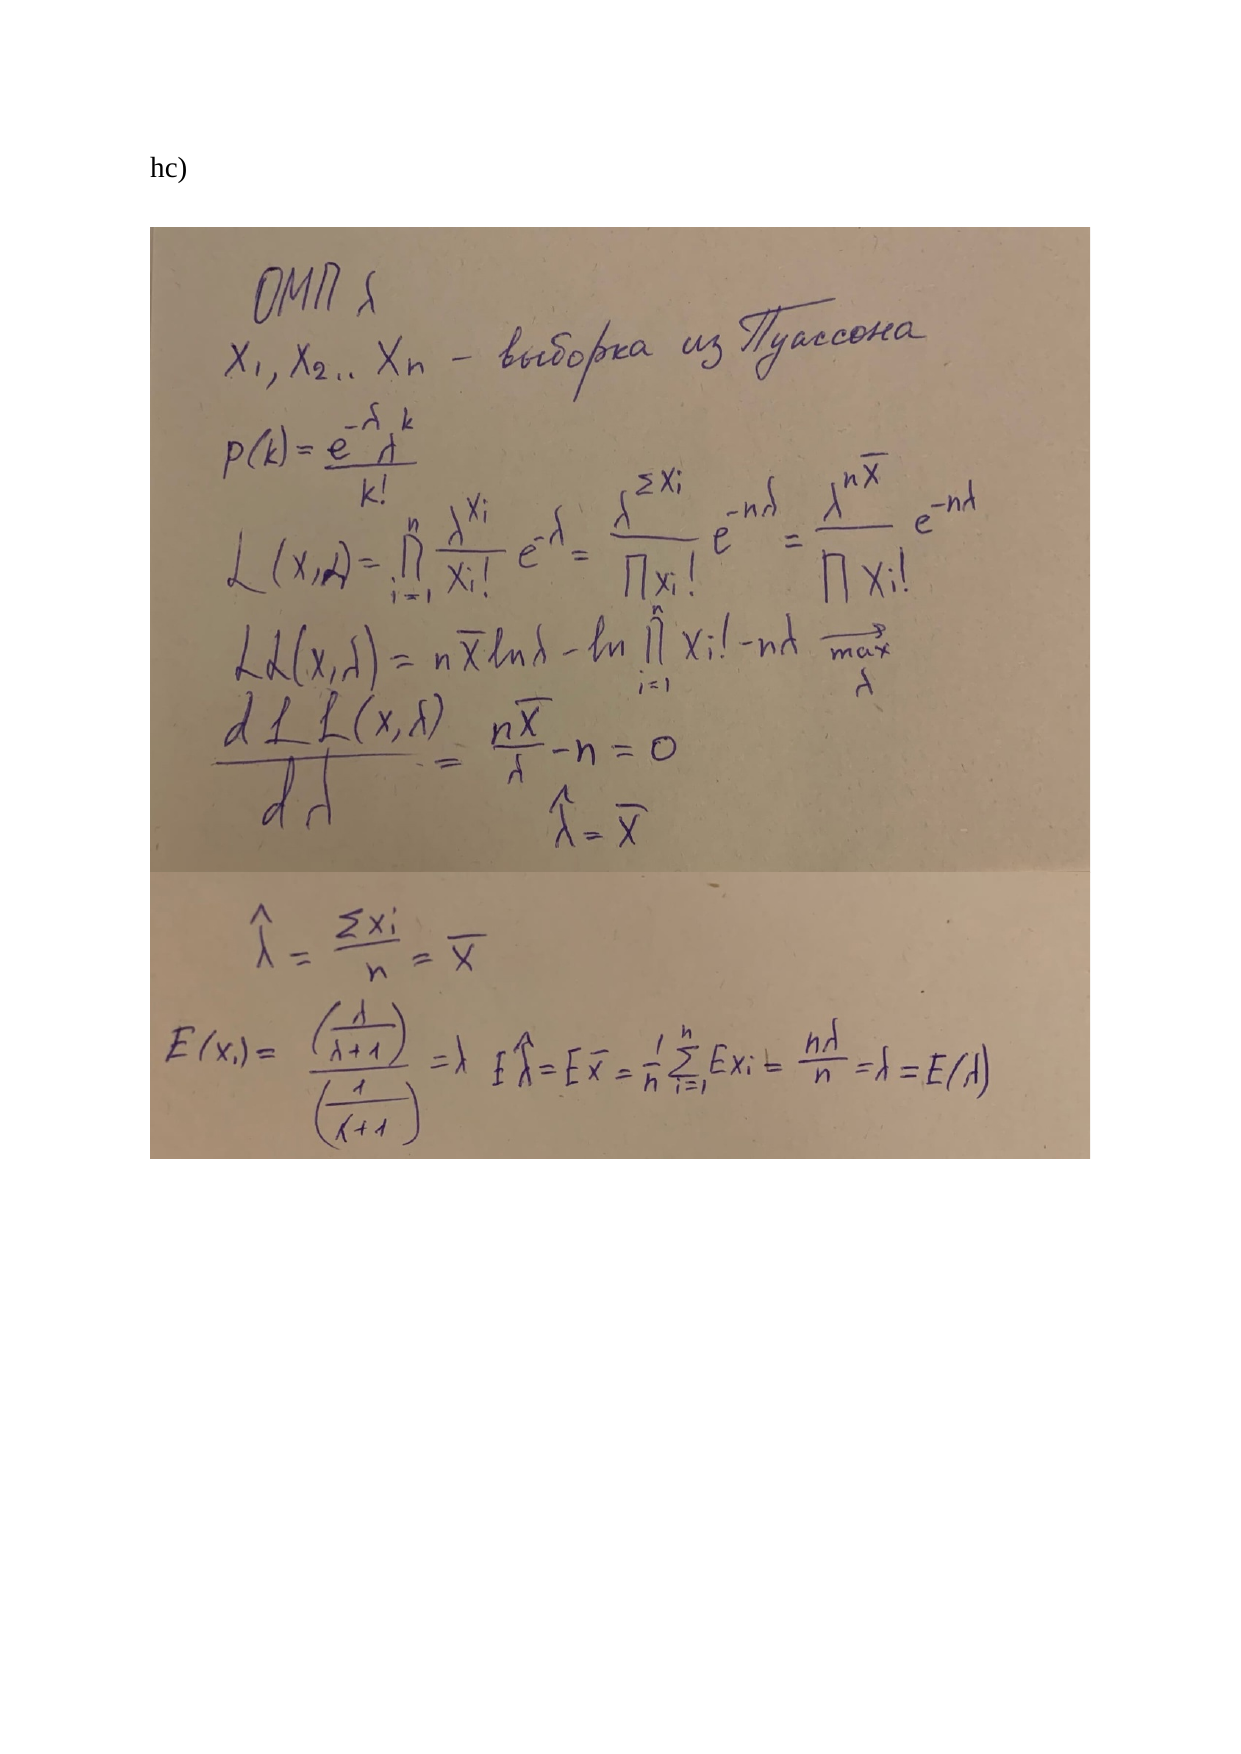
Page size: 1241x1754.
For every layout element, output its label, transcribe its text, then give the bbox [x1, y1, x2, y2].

text hc) [150, 150, 1090, 183]
picture [150, 227, 1091, 1159]
